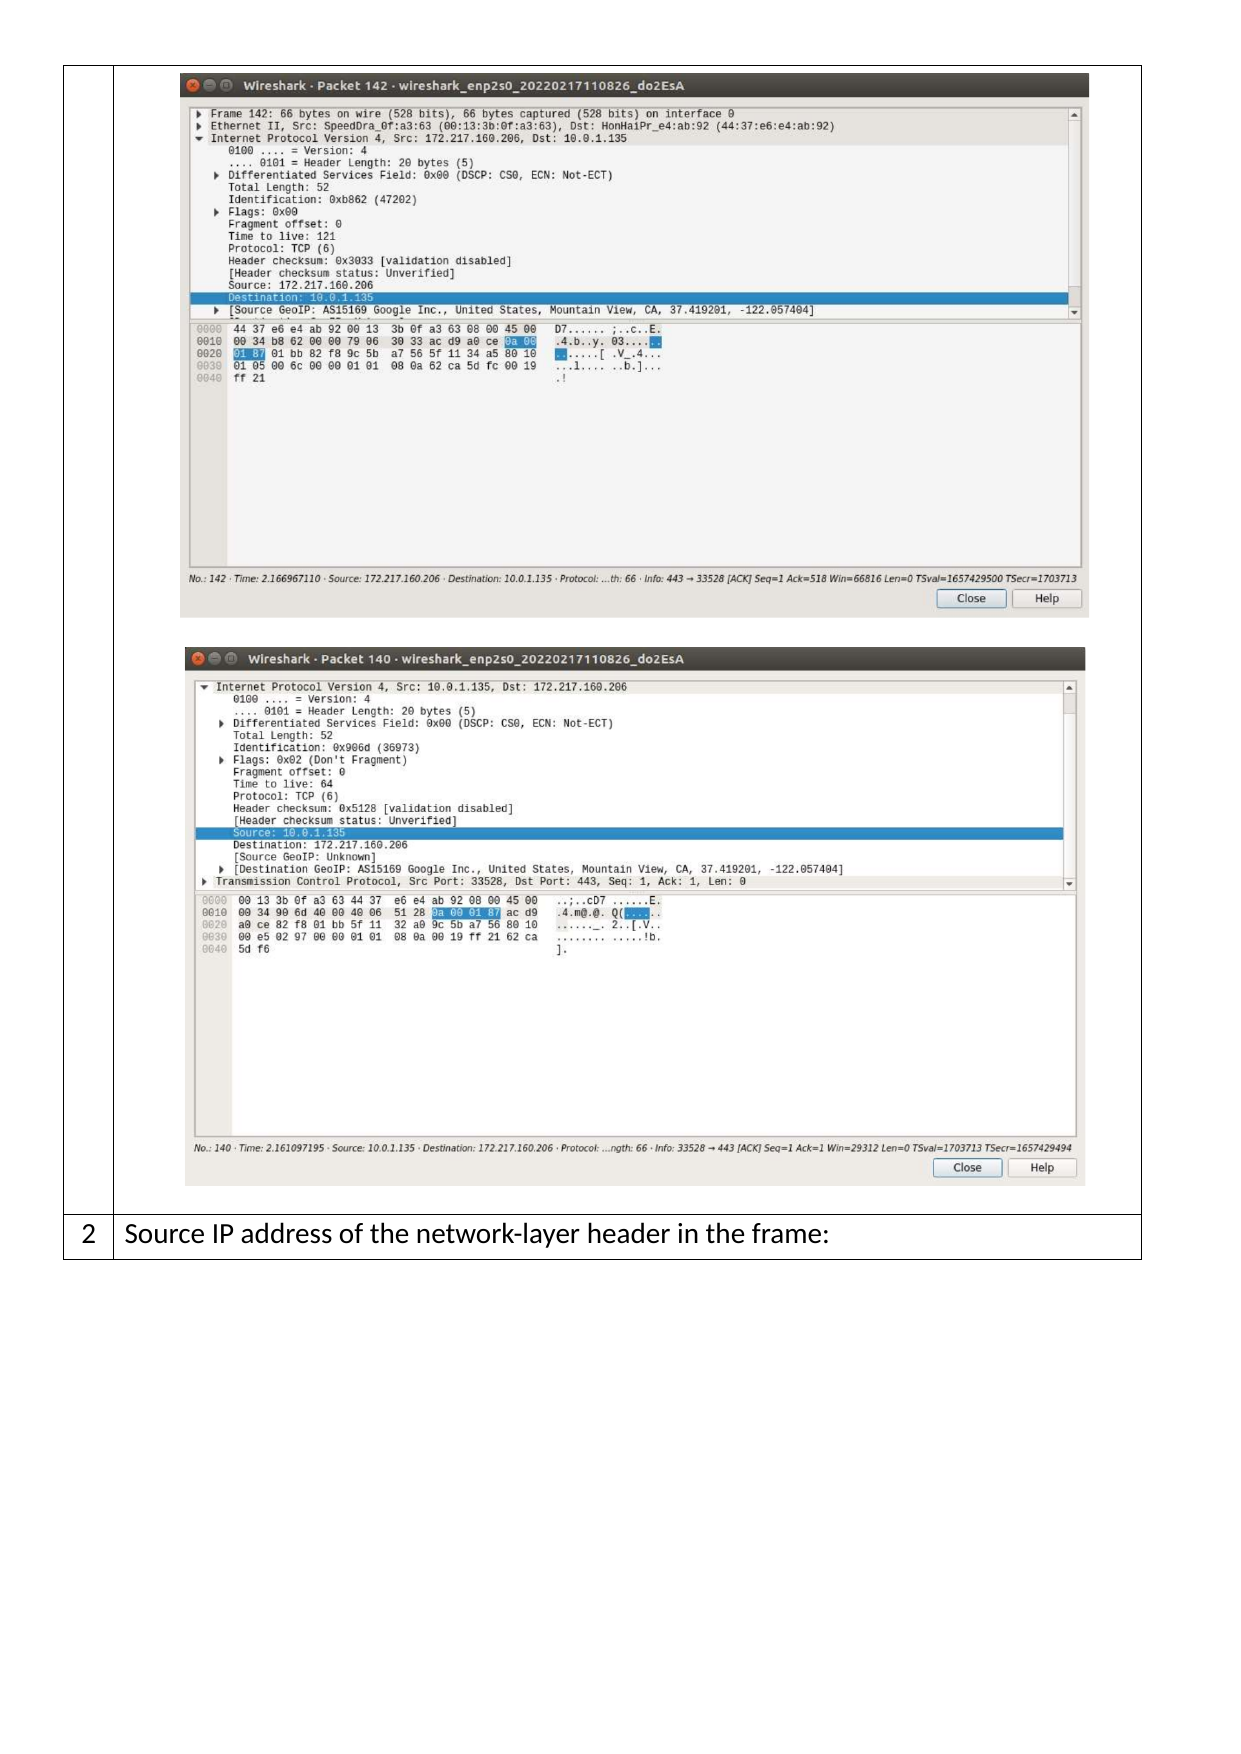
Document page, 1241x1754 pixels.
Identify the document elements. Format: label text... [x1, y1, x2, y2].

table_cell Source IP address of the network-layer header in the frame: [114, 1215, 1141, 1259]
table_header [114, 66, 1141, 1214]
table_cell 2 [64, 1215, 113, 1259]
table_header [64, 66, 113, 1214]
